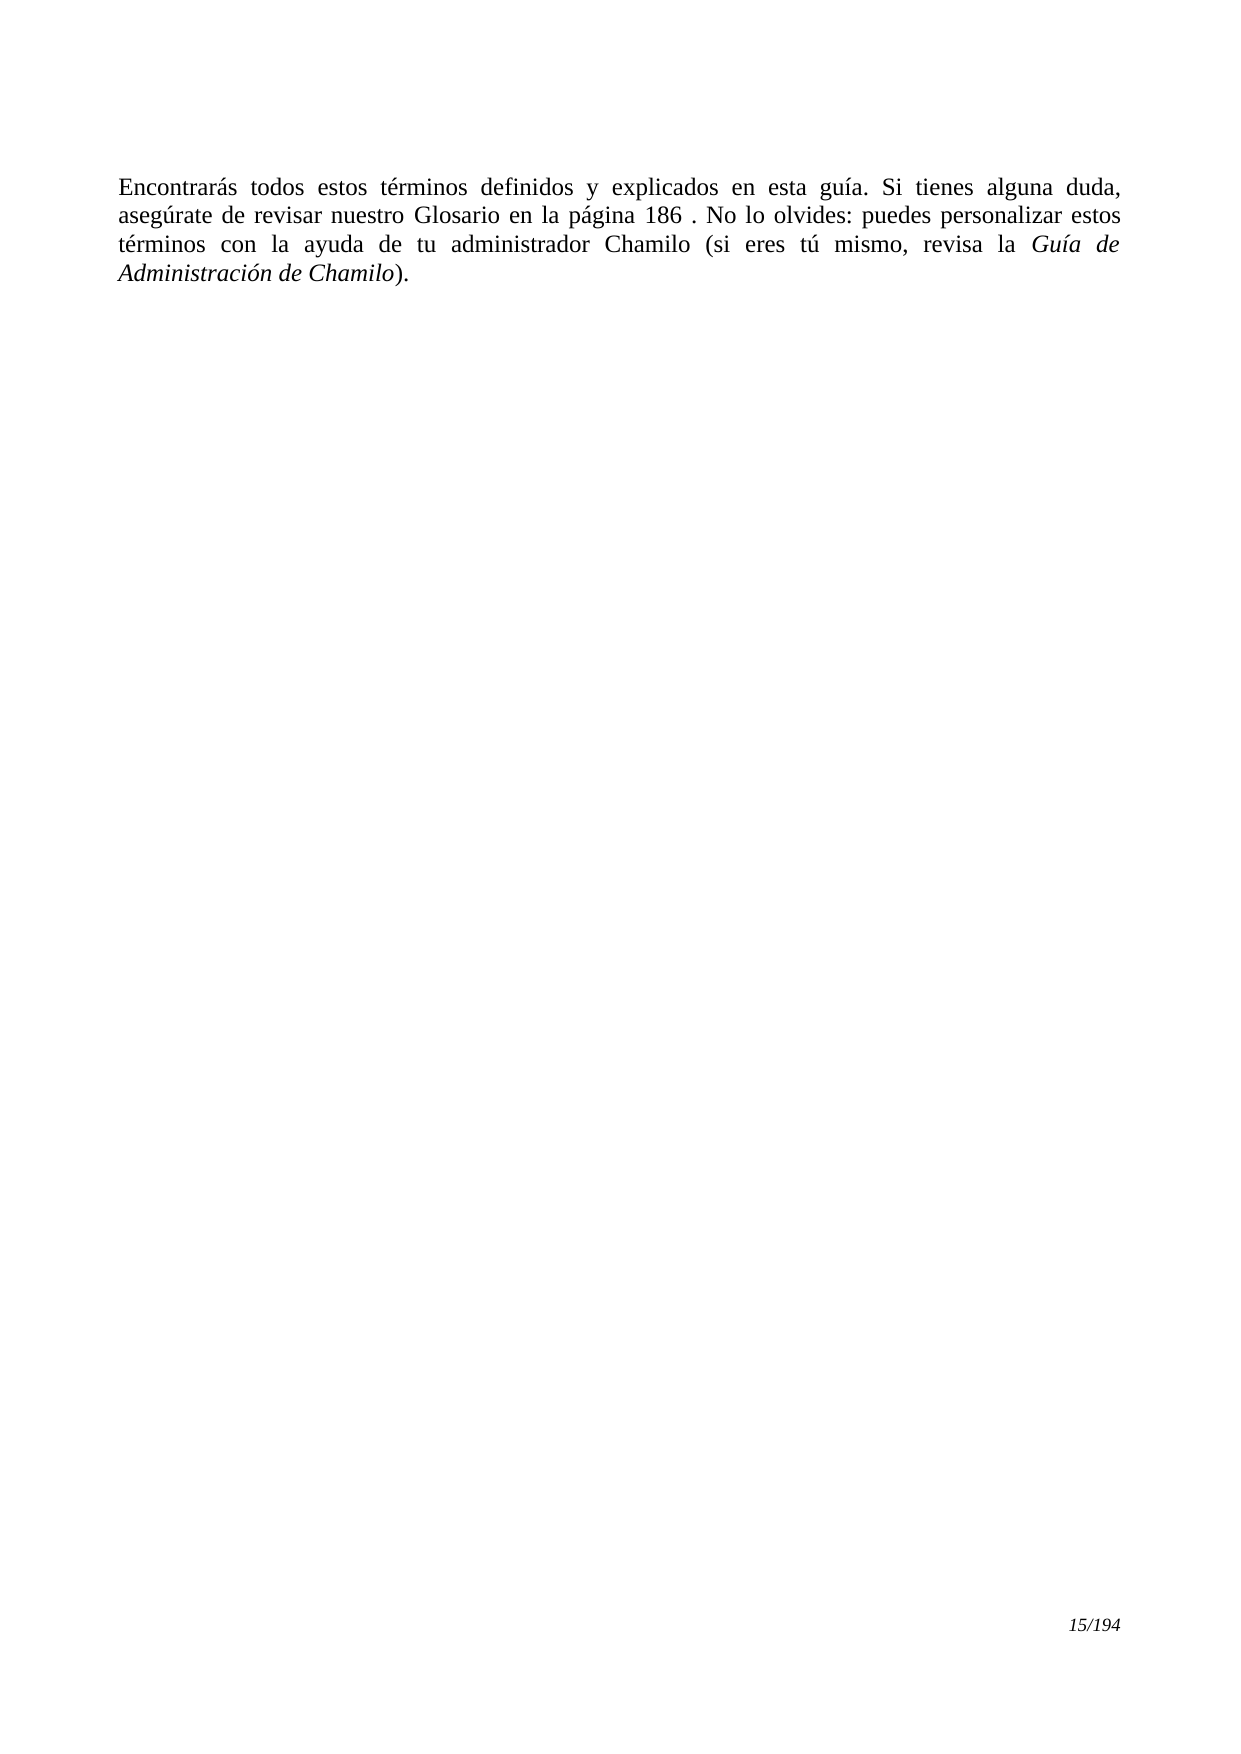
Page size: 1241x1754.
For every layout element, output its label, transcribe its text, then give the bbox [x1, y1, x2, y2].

text Encontrarás todos estos términos definidos y explicados en esta guía. Si tienes alguna duda, asegúrate de revisar nuestro Glosario en la página 199 . No lo olvides: puedes personalizar estos términos con la ayuda de tu administrador Chamilo (si eres tú mismo, revisa la Guía de Administración de Chamilo). [118, 172, 1122, 287]
